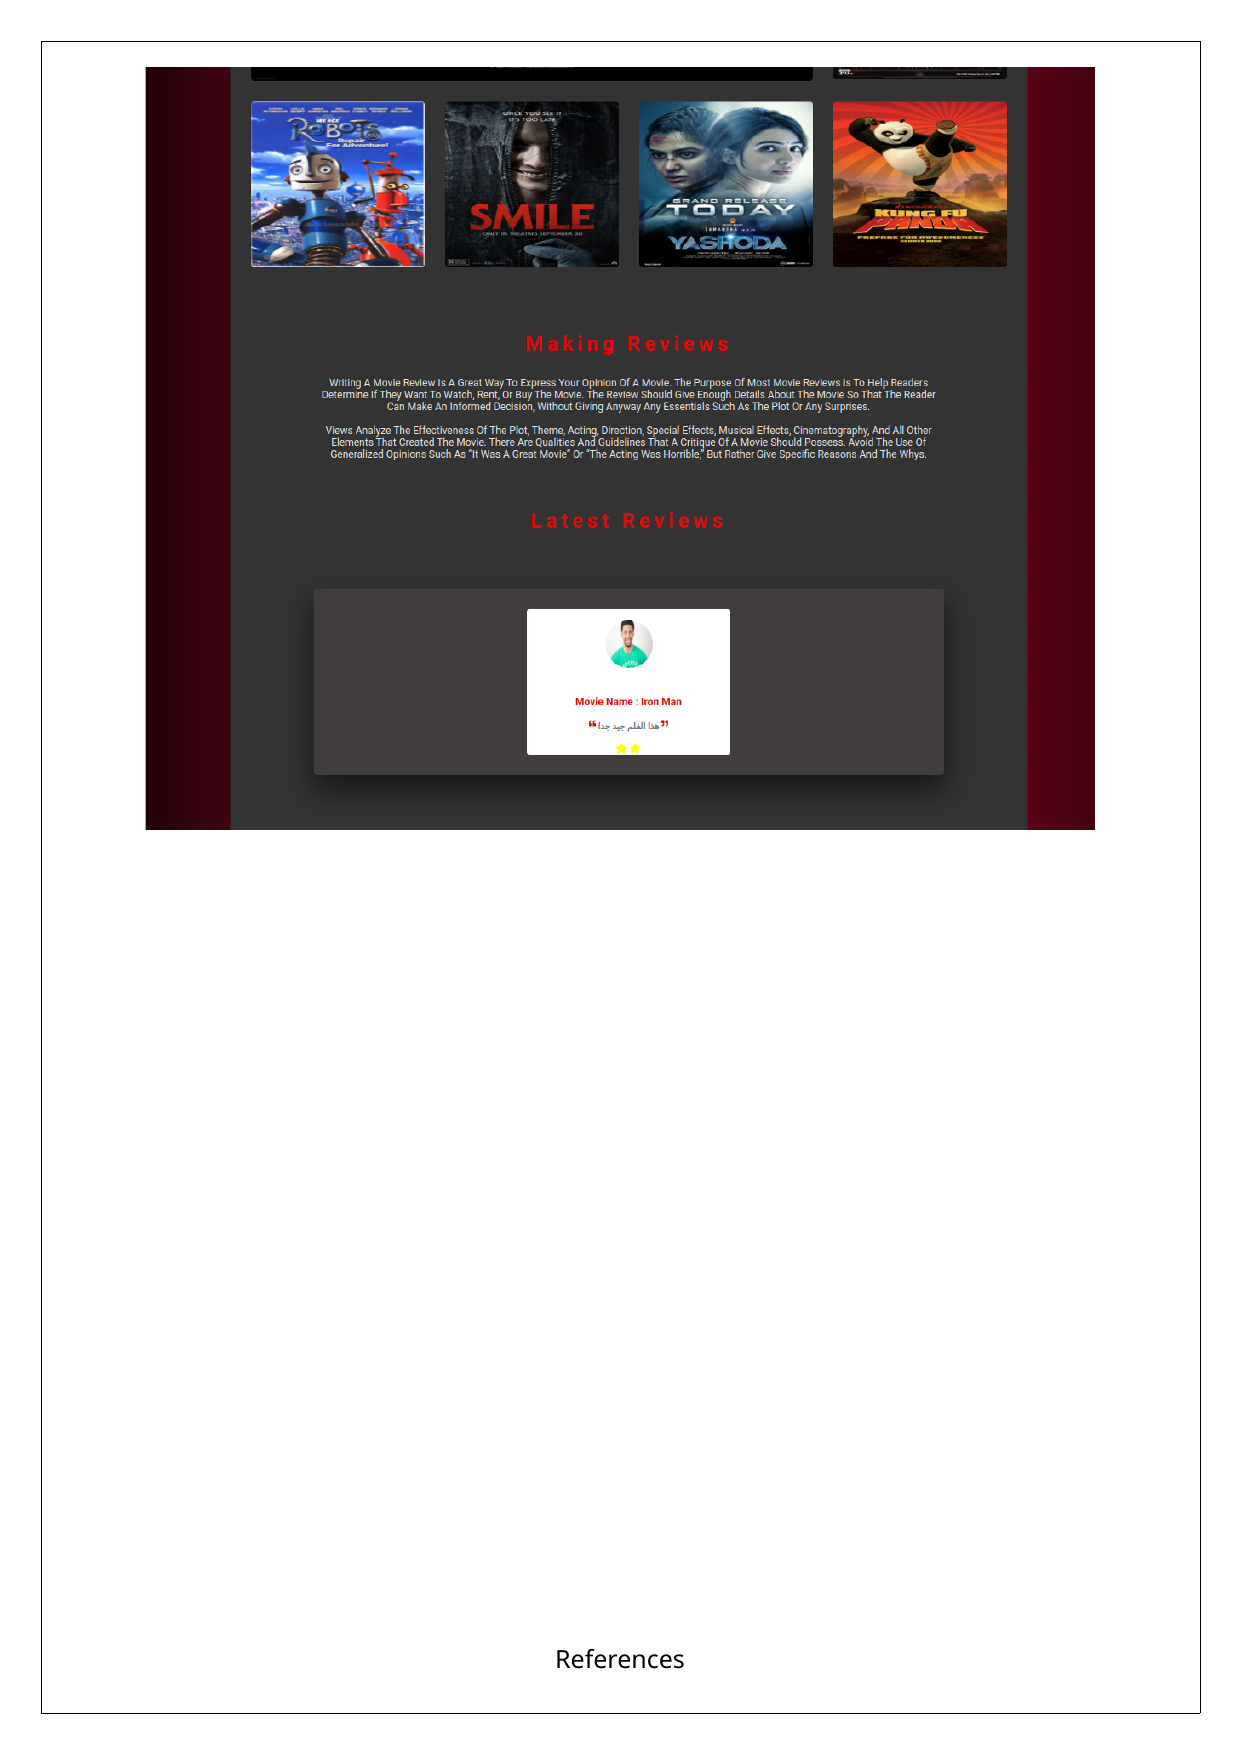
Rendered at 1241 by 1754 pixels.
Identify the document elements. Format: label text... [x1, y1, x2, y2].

picture [145, 67, 1095, 830]
text References [68, 1641, 1173, 1675]
